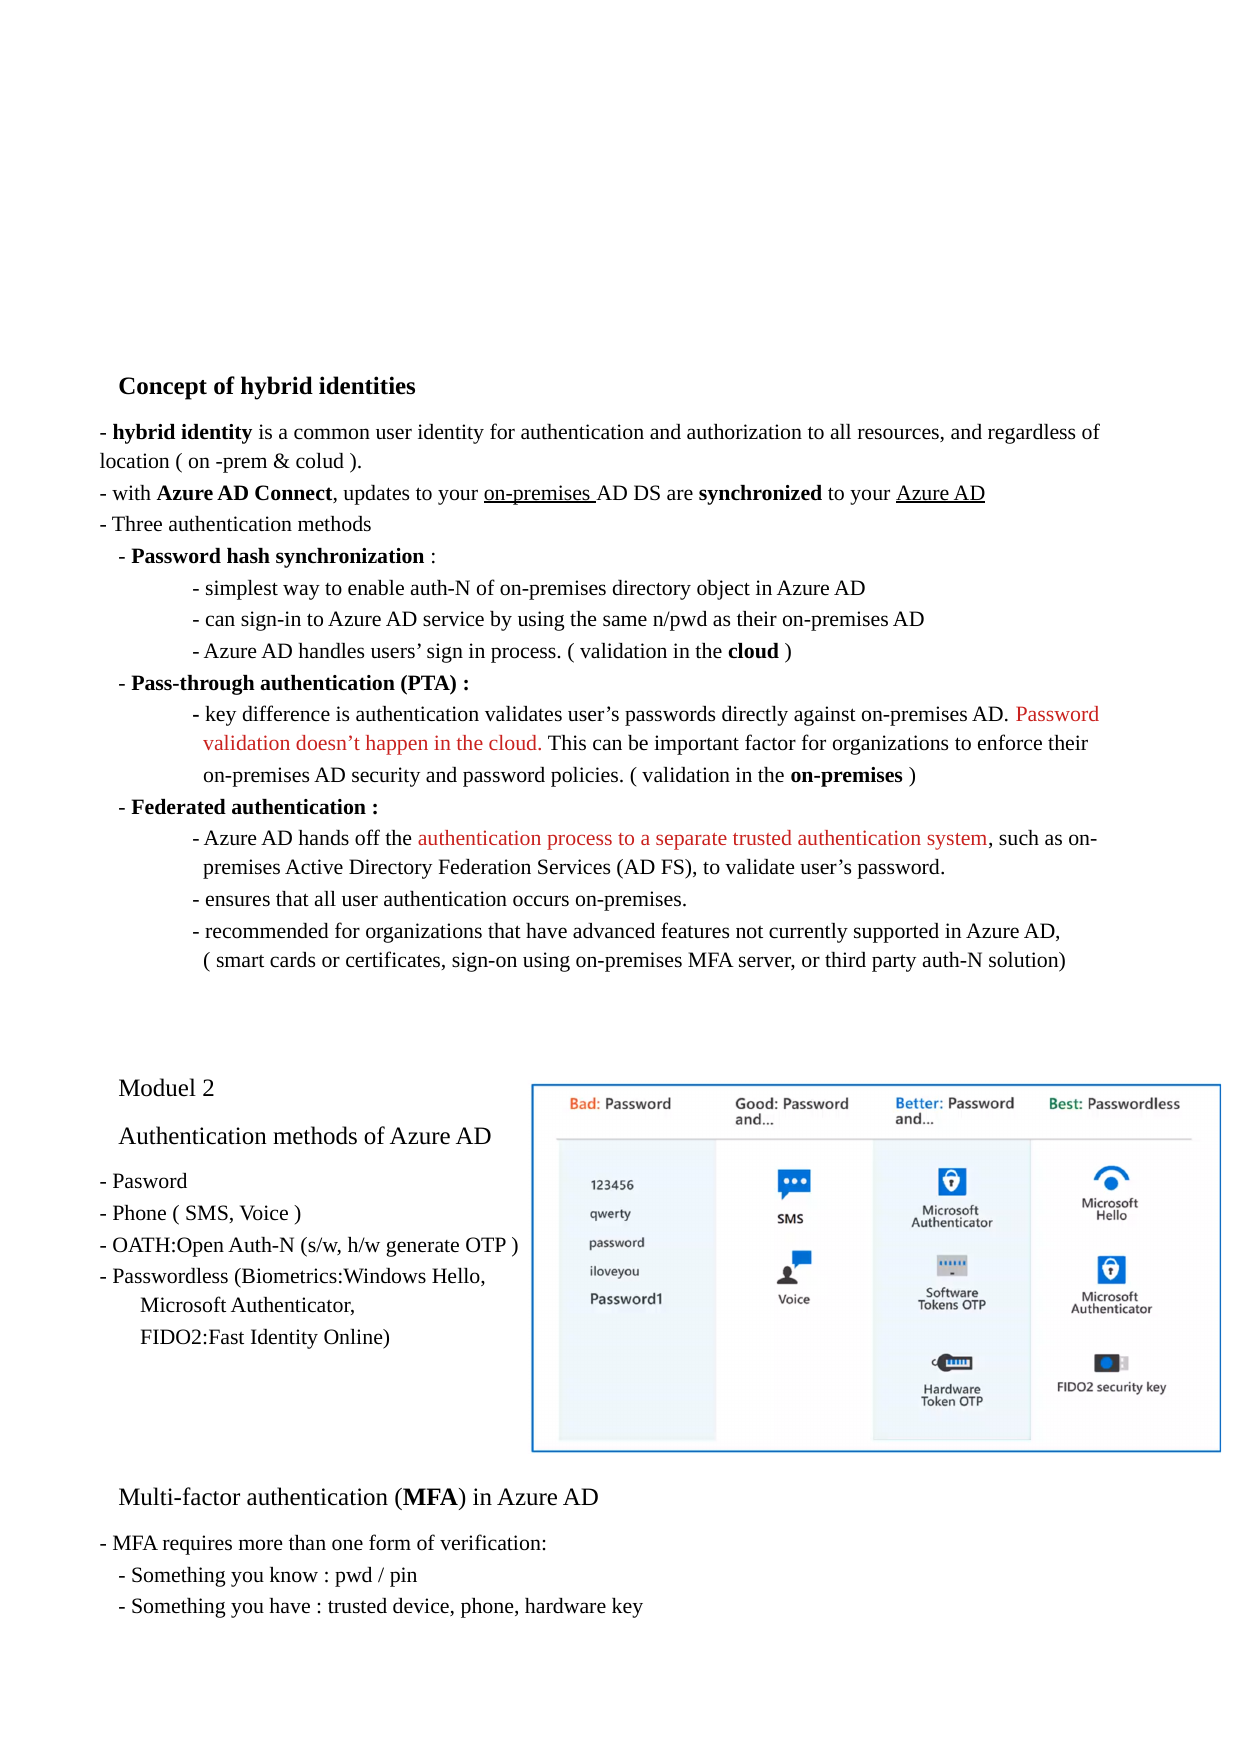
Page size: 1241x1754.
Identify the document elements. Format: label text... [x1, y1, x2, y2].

text - Pasword [99, 1168, 527, 1194]
text FIDO2:Fast Identity Online) [99, 1324, 527, 1349]
text - Something you have : trusted device, phone, hardware key [99, 1593, 1122, 1618]
text - hybrid identity is a common user identity for authentication and authorization to all resources, and regardless of location ( on -prem & colud ). [99, 419, 1122, 473]
text - Federated authentication : [99, 794, 1122, 819]
text - Azure AD hands off the authentication process to a separate trusted authentication system, such as on- premises Active Directory Federation Services (AD FS), to validate user’s password. [99, 825, 1122, 879]
text Authentication methods of Azure AD [118, 1121, 527, 1149]
text - Passwordless (Biometrics:Windows Hello, Microsoft Authenticator, [99, 1263, 527, 1318]
text - recommended for organizations that have advanced features not currently supported in Azure AD, ( smart cards or certificates, sign-on using on-premises MFA server, or third party auth-N solution) [99, 918, 1122, 972]
text on-premises AD security and password policies. ( validation in the on-premises ) [99, 762, 1122, 787]
text Multi-factor authentication (MFA) in Azure AD [118, 1482, 1122, 1511]
text - ensures that all user authentication occurs on-premises. [99, 886, 1122, 911]
text - Three authentication methods [99, 511, 1122, 537]
text Moduel 2 [118, 1073, 1122, 1102]
text - can sign-in to Azure AD service by using the same n/pwd as their on-premises AD [99, 606, 1122, 632]
text - Pass-through authentication (PTA) : [99, 670, 1122, 695]
text - with Azure AD Connect, updates to your on-premises AD DS are synchronized to your Azure AD [99, 480, 1122, 505]
text - Phone ( SMS, Voice ) [99, 1200, 527, 1225]
text - OATH:Open Auth-N (s/w, h/w generate OTP ) [99, 1232, 527, 1257]
text Concept of hybrid identities [118, 371, 1122, 400]
text - Password hash synchronization : [99, 543, 1122, 568]
text - MFA requires more than one form of verification: [99, 1530, 1122, 1555]
text - key difference is authentication validates user’s passwords directly against on-premises AD. Password validation doesn’t happen in the cloud. This can be important factor for organizations to enforce their [99, 701, 1122, 756]
picture [527, 1080, 1222, 1454]
text - Something you know : pwd / pin [99, 1562, 1122, 1587]
text - simplest way to enable auth-N of on-premises directory object in Azure AD [99, 575, 1122, 600]
text - Azure AD handles users’ sign in process. ( validation in the cloud ) [99, 638, 1122, 663]
